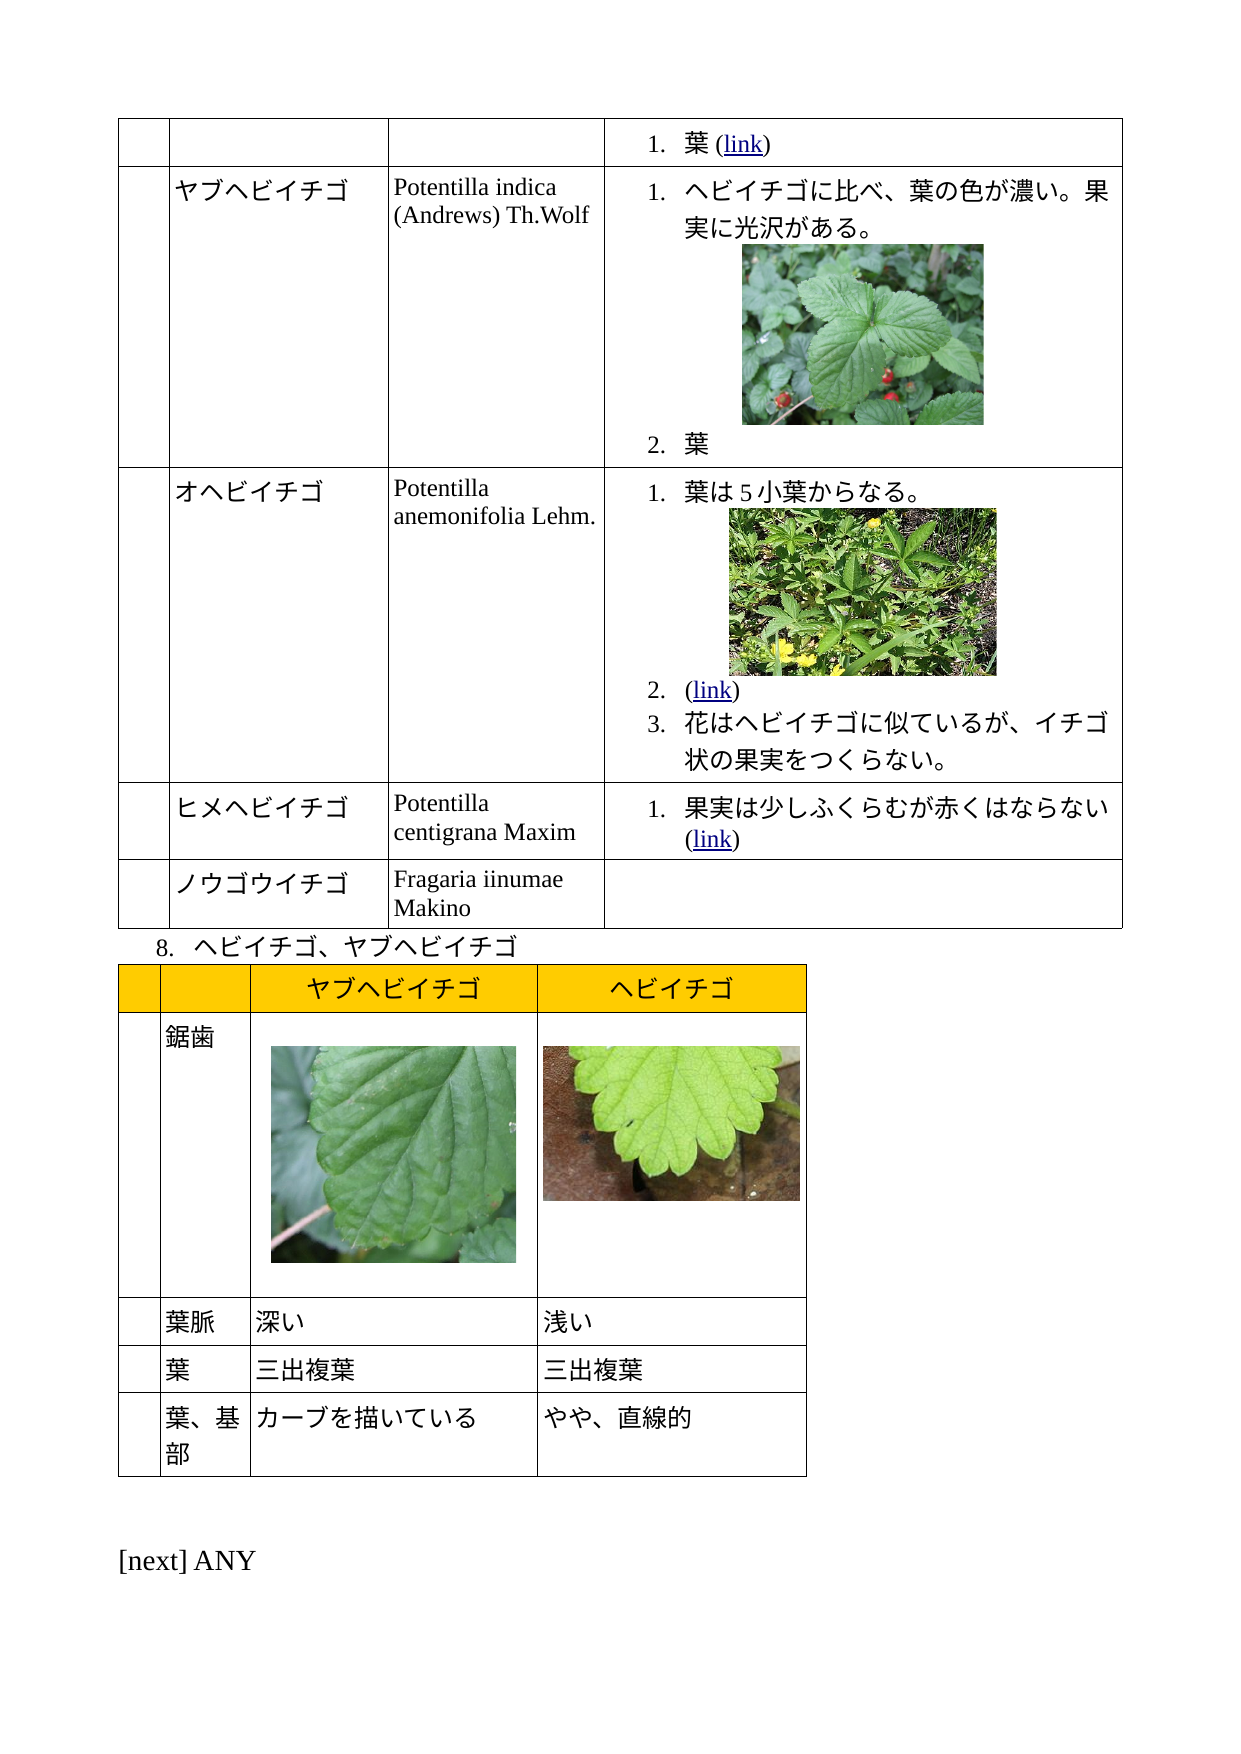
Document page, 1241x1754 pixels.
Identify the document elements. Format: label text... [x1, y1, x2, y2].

table_cell [119, 1013, 160, 1297]
picture [742, 244, 984, 425]
table_cell [119, 1346, 160, 1392]
table_cell ノウゴウイチゴ [170, 860, 388, 928]
list ヘビイチゴ、ヤブヘビイチゴ [156, 929, 1122, 964]
table_cell [119, 468, 169, 782]
table_cell 深い [251, 1298, 537, 1344]
table_cell 葉脈 [161, 1298, 250, 1344]
table_cell [119, 167, 169, 467]
table_header 葉 (link) [605, 119, 1122, 166]
table_cell やや、直線的 [538, 1393, 806, 1476]
table_header [170, 119, 388, 166]
table_cell Potentilla centigrana Maxim [389, 783, 604, 859]
table_cell Potentilla anemonifolia Lehm. [389, 468, 604, 782]
picture [271, 1046, 517, 1263]
table_cell [251, 1013, 537, 1297]
table_cell 葉、基部 [161, 1393, 250, 1476]
table_cell カーブを描いている [251, 1393, 537, 1476]
table_cell オヘビイチゴ [170, 468, 388, 782]
picture [729, 508, 997, 676]
table_header [389, 119, 604, 166]
table_cell [605, 860, 1122, 928]
table_header ヤブヘビイチゴ [251, 965, 537, 1012]
picture [543, 1046, 800, 1201]
table_cell 葉は5小葉からなる。 (link) 花はヘビイチゴに似ているが、イチゴ状の果実をつくらない。 [605, 468, 1122, 782]
table_cell Fragaria iinumae Makino [389, 860, 604, 928]
table_cell 果実は少しふくらむが赤くはならない(link) [605, 783, 1122, 859]
table_cell 浅い [538, 1298, 806, 1344]
table_cell ヤブヘビイチゴ [170, 167, 388, 467]
table_header [161, 965, 250, 1012]
table_cell 三出複葉 [251, 1346, 537, 1392]
table_cell [119, 783, 169, 859]
table_cell Potentilla indica (Andrews) Th.Wolf [389, 167, 604, 467]
table_header ヘビイチゴ [538, 965, 806, 1012]
table_header [119, 119, 169, 166]
table_cell [538, 1013, 806, 1297]
table_header [119, 965, 160, 1012]
table_cell ヘビイチゴに比べ、葉の色が濃い。果実に光沢がある。 葉 [605, 167, 1122, 467]
table_cell ヒメヘビイチゴ [170, 783, 388, 859]
table_cell [119, 1298, 160, 1344]
table_cell 鋸歯 [161, 1013, 250, 1297]
table_cell 三出複葉 [538, 1346, 806, 1392]
table_cell [119, 860, 169, 928]
text [next] ANY [118, 1543, 1122, 1577]
table_cell [119, 1393, 160, 1476]
table_cell 葉 [161, 1346, 250, 1392]
